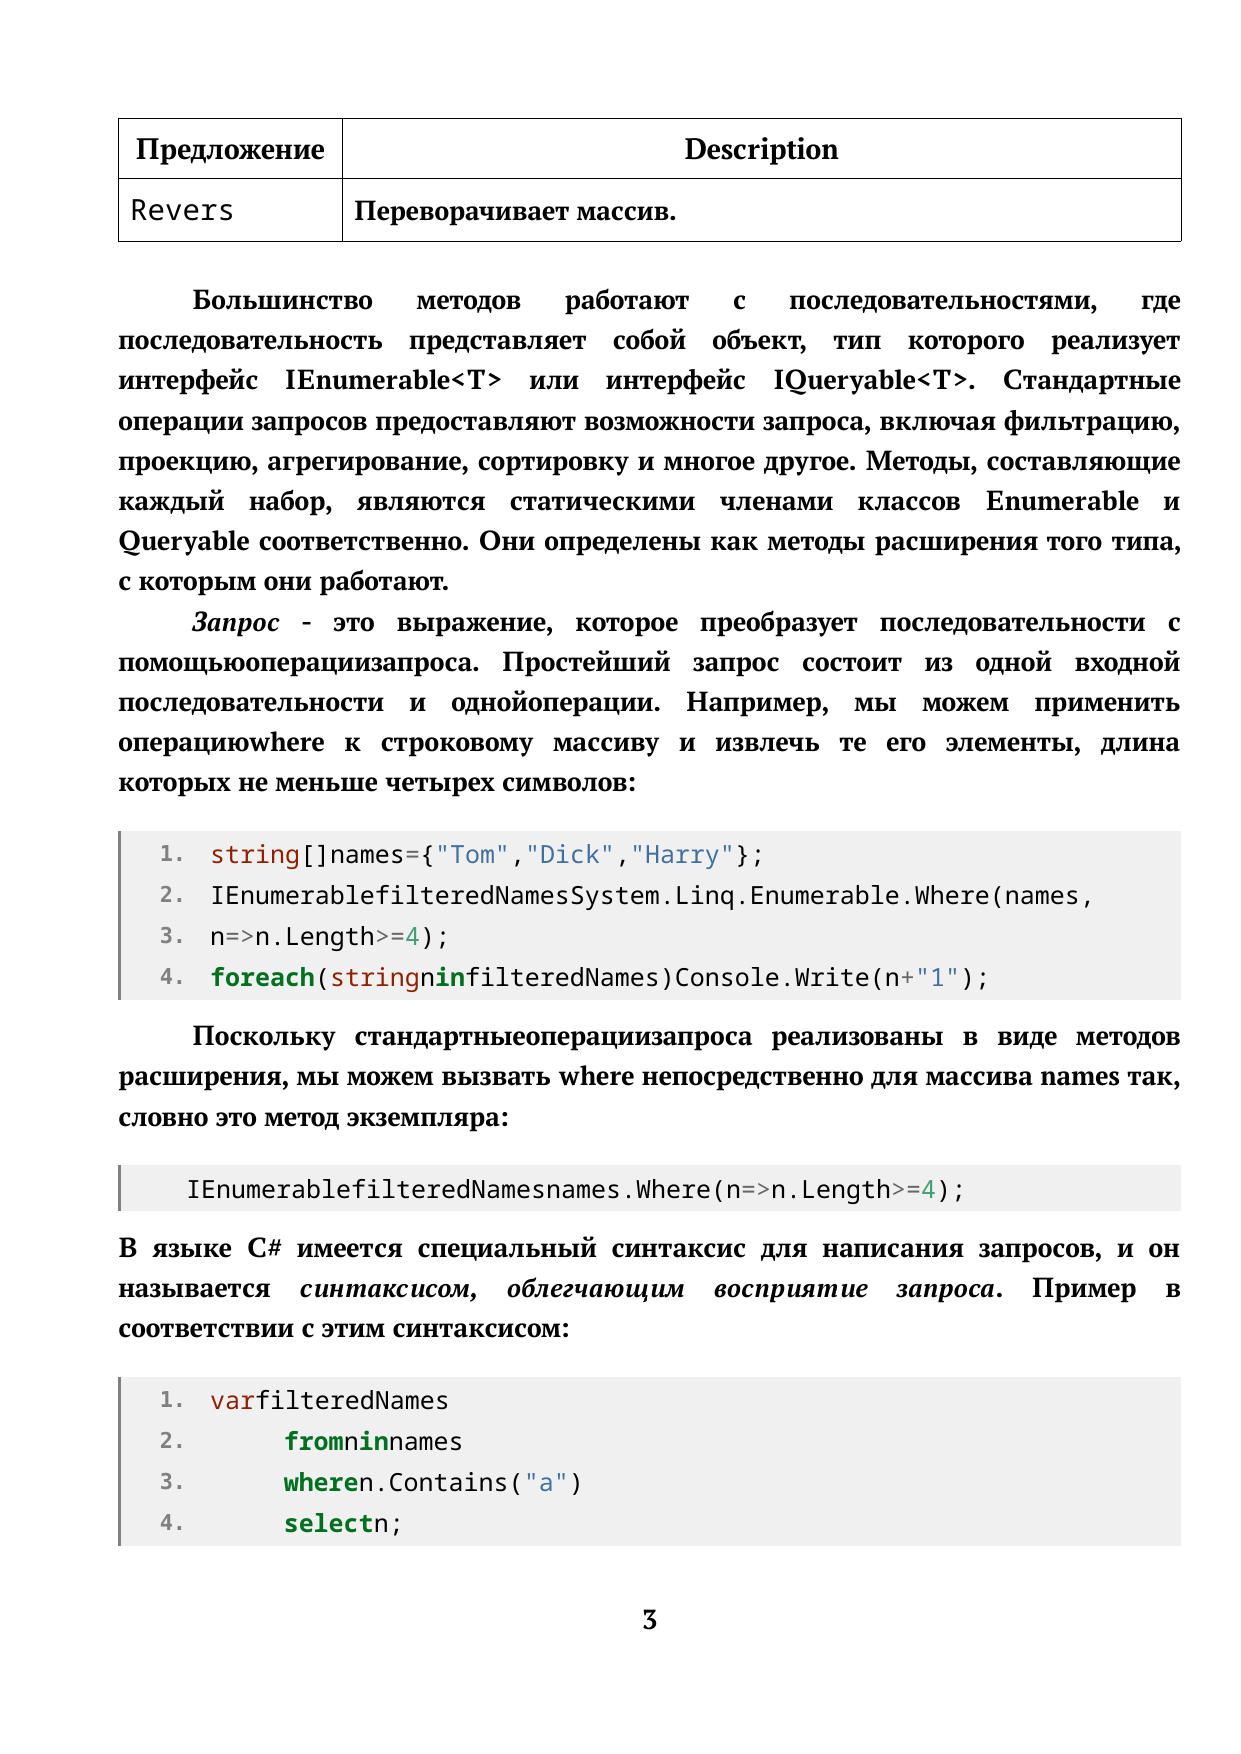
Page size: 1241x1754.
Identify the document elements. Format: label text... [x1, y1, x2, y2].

list wheren.Contains("а") [121, 1459, 1181, 1499]
table_header Description [343, 119, 1181, 178]
list fromninnames [121, 1418, 1181, 1458]
list n=>n.Length>=4); [121, 913, 1181, 953]
table_cell Revers [119, 179, 342, 241]
text IEnumerablefilteredNamesnames.Where(n=>n.Length>=4); [121, 1165, 1181, 1211]
text Большинство методов работают с последовательностями, где последовательность представляет собой объект, тип которого реализует интерфейс IEnumerable<T> или интерфейс IQueryable<T>. Стандартные операции запросов предоставляют возможности запроса, включая фильтрацию, проекцию, агрегирование, сортировку и многое другое. Методы, составляющие каждый набор, являются статическими членами классов Enumerable и Queryable соответственно. Они определены как методы расширения того типа, с которым они работают. [118, 282, 1181, 597]
list foreach(stringninfilteredNames)Console.Write(n+"1"); [121, 954, 1181, 1000]
list IEnumerablefilteredNamesSystem.Linq.Enumerable.Where(names, [121, 872, 1181, 912]
text Поскольку стандартныеоперациизапроса реализованы в виде методов расширения, мы можем вызвать where непосредственно для массива names так, словно это метод экземпляра: [118, 1018, 1181, 1132]
list string[]names={"Tom","Dick","Harry"}; [121, 831, 1181, 871]
list varfilteredNames [121, 1377, 1181, 1417]
list selectn; [121, 1499, 1181, 1546]
table_cell Переворачивает массив. [343, 179, 1181, 241]
text В языке С# имеется специальный синтаксис для написания запросов, и он называется синтаксисом, облегчающим восприятие запроса. Пример в соответствии с этим синтаксисом: [118, 1230, 1181, 1344]
table_header Предложение [119, 119, 342, 178]
text Запрос - это выражение, которое преобразует последовательности с помощьюоперациизапроса. Простейший запрос состоит из одной входной последовательности и однойоперации. Например, мы можем применить операциюwhere к строковому массиву и извлечь те его элементы, длина которых не меньше четырех символов: [118, 604, 1181, 798]
